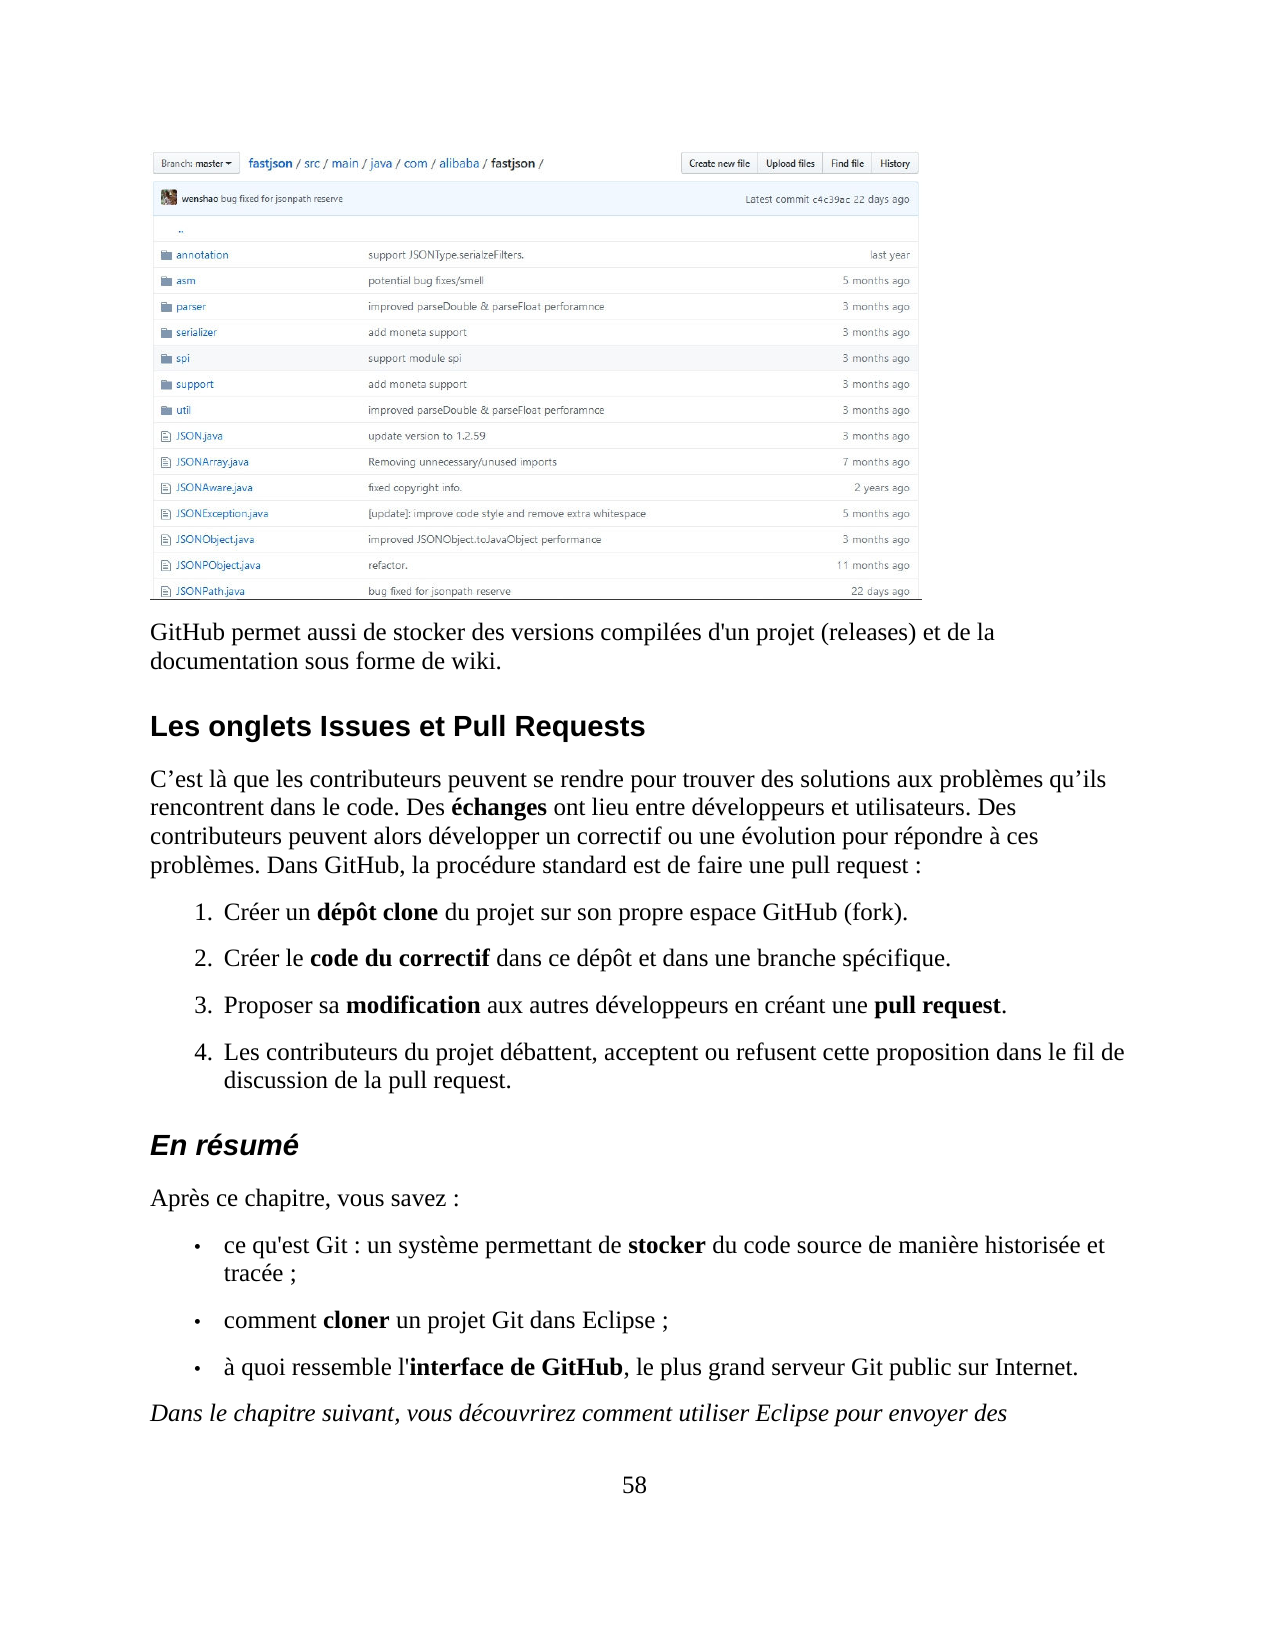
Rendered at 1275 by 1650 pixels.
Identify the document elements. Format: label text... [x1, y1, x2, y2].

subtitle En résumé [150, 1128, 1125, 1162]
text GitHub permet aussi de stocker des versions compilées d'un projet (releases) et de la documentation sous forme de wiki. [150, 617, 1125, 675]
list Créer un dépôt clone du projet sur son propre espace GitHub (fork). [194, 897, 1125, 925]
list à quoi ressemble l'interface de GitHub, le plus grand serveur Git public sur Internet. [194, 1352, 1125, 1381]
text Après ce chapitre, vous savez : [150, 1183, 1125, 1212]
subtitle Les onglets Issues et Pull Requests [150, 709, 1125, 742]
picture [150, 150, 922, 600]
list comment cloner un projet Git dans Eclipse ; [194, 1305, 1125, 1334]
list Créer le code du correctif dans ce dépôt et dans une branche spécifique. [194, 943, 1125, 972]
list Les contributeurs du projet débattent, acceptent ou refusent cette proposition dans le fil de discussion de la pull request. [194, 1037, 1125, 1094]
list Proposer sa modification aux autres développeurs en créant une pull request. [194, 990, 1125, 1019]
text Dans le chapitre suivant, vous découvrirez comment utiliser Eclipse pour envoyer des [150, 1398, 1125, 1427]
list ce qu'est Git : un système permettant de stocker du code source de manière historisée et tracée ; [194, 1230, 1125, 1287]
text C’est là que les contributeurs peuvent se rendre pour trouver des solutions aux problèmes qu’ils rencontrent dans le code. Des échanges ont lieu entre développeurs et utilisateurs. Des contributeurs peuvent alors développer un correctif ou une évolution pour répondre à ces problèmes. Dans GitHub, la procédure standard est de faire une pull request : [150, 764, 1125, 879]
